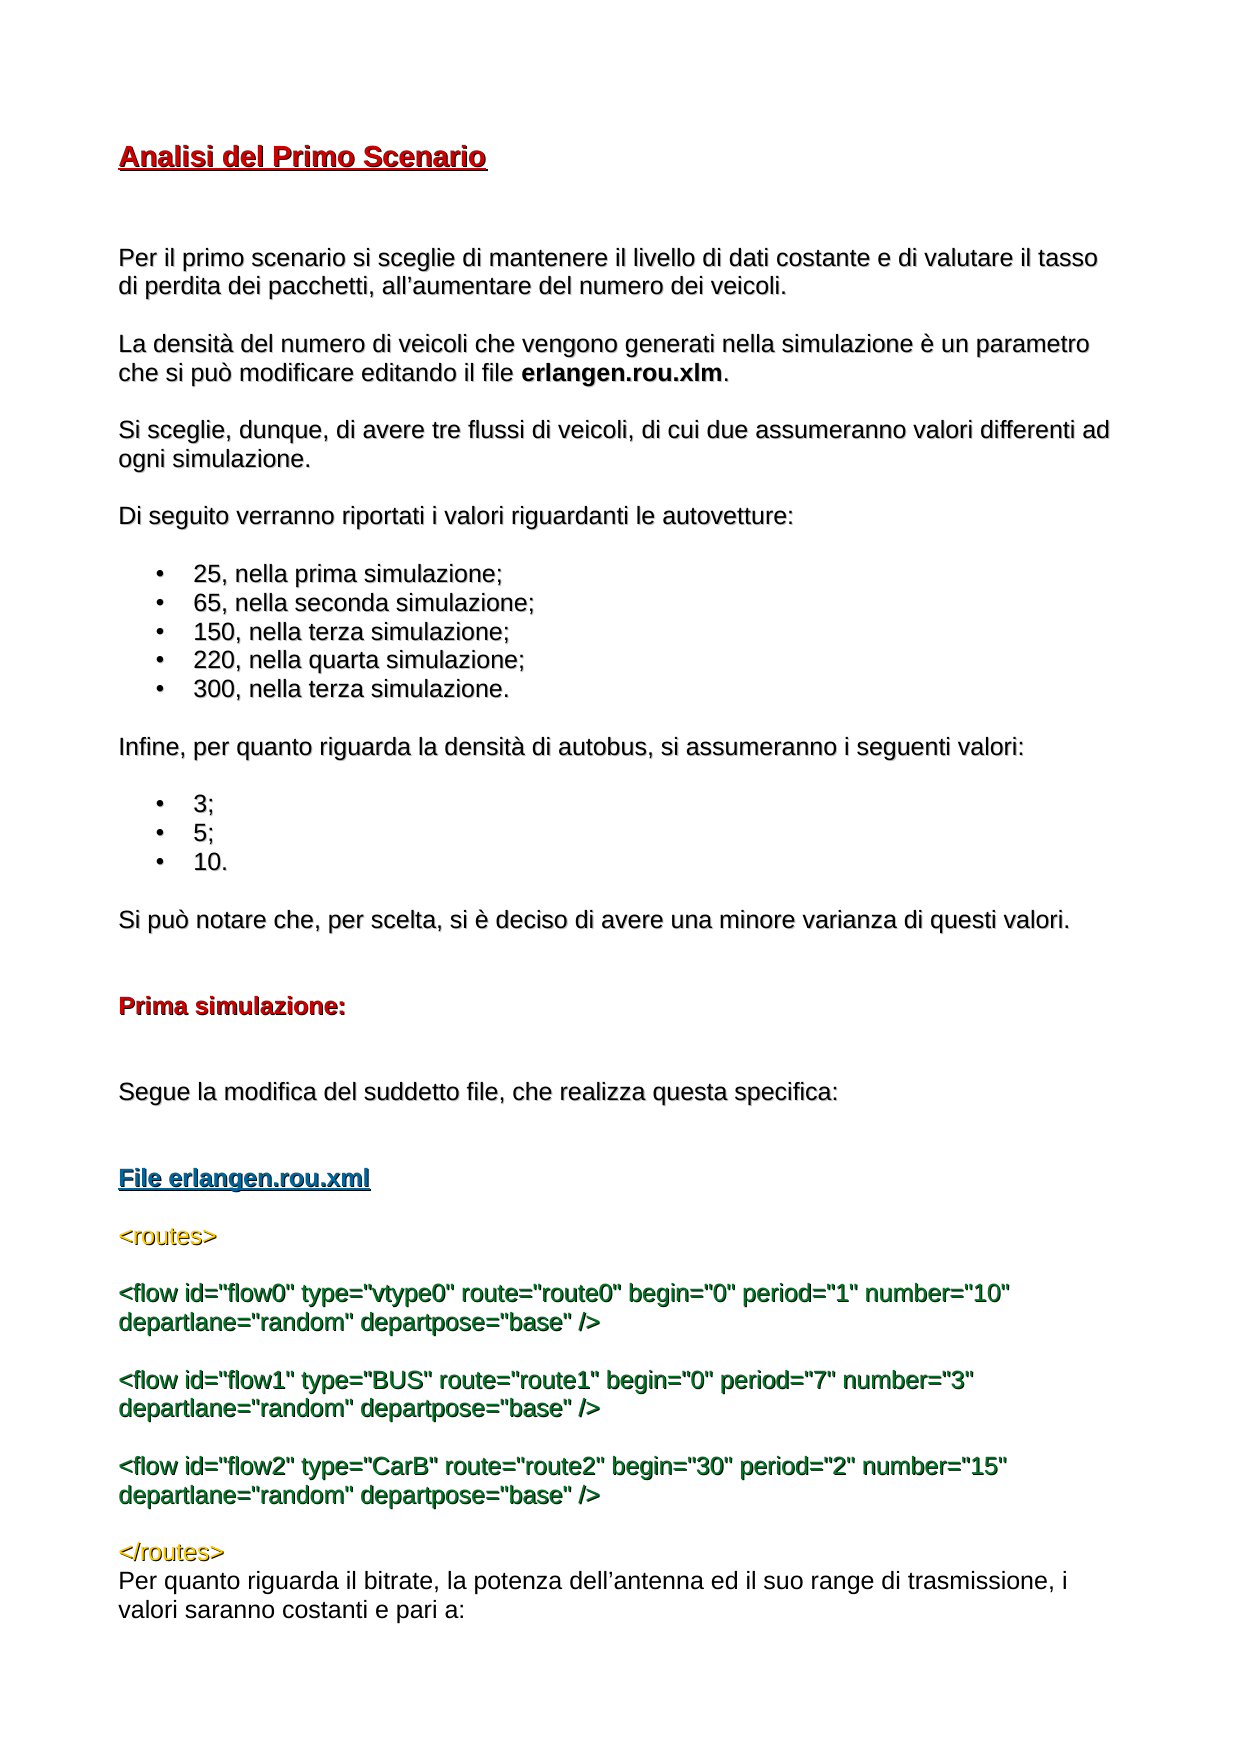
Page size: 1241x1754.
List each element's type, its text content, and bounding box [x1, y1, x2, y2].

text <flow id="flow0" type="vtype0" route="route0" begin="0" period="1" number="10" departlane="random" departpose="base" /> [118, 1278, 1122, 1336]
text <flow id="flow2" type="CarB" route="route2" begin="30" period="2" number="15" departlane="random" departpose="base" /> [118, 1451, 1122, 1508]
text </routes> [118, 1537, 1122, 1566]
text Infine, per quanto riguarda la densità di autobus, si assumeranno i seguenti valori: [118, 732, 1122, 761]
text Segue la modifica del suddetto file, che realizza questa specifica: [118, 1077, 1122, 1106]
list 150, nella terza simulazione; [156, 616, 1122, 645]
text Per il primo scenario si sceglie di mantenere il livello di dati costante e di valutare il tasso di perdita dei pacchetti, all’aumentare del numero dei veicoli. [118, 242, 1122, 300]
list 25, nella prima simulazione; [156, 559, 1122, 588]
text Prima simulazione: [118, 991, 1122, 1019]
list 10. [156, 847, 1122, 876]
text Si può notare che, per scelta, si è deciso di avere una minore varianza di questi valori. [118, 904, 1122, 933]
list 5; [156, 818, 1122, 847]
text File erlangen.rou.xml [118, 1163, 1122, 1192]
text Si sceglie, dunque, di avere tre flussi di veicoli, di cui due assumeranno valori differenti ad ogni simulazione. [118, 415, 1122, 472]
list 3; [156, 789, 1122, 818]
text <routes> [118, 1221, 1122, 1249]
text Per quanto riguarda il bitrate, la potenza dell’antenna ed il suo range di trasmissione, i valori saranno costanti e pari a: [118, 1566, 1122, 1623]
text La densità del numero di veicoli che vengono generati nella simulazione è un parametro che si può modificare editando il file erlangen.rou.xlm. [118, 329, 1122, 386]
text Di seguito verranno riportati i valori riguardanti le autovetture: [118, 501, 1122, 530]
text <flow id="flow1" type="BUS" route="route1" begin="0" period="7" number="3" departlane="random" departpose="base" /> [118, 1364, 1122, 1422]
list 220, nella quarta simulazione; [156, 645, 1122, 674]
list 300, nella terza simulazione. [156, 674, 1122, 703]
subtitle Analisi del Primo Scenario [118, 139, 1122, 172]
list 65, nella seconda simulazione; [156, 588, 1122, 616]
